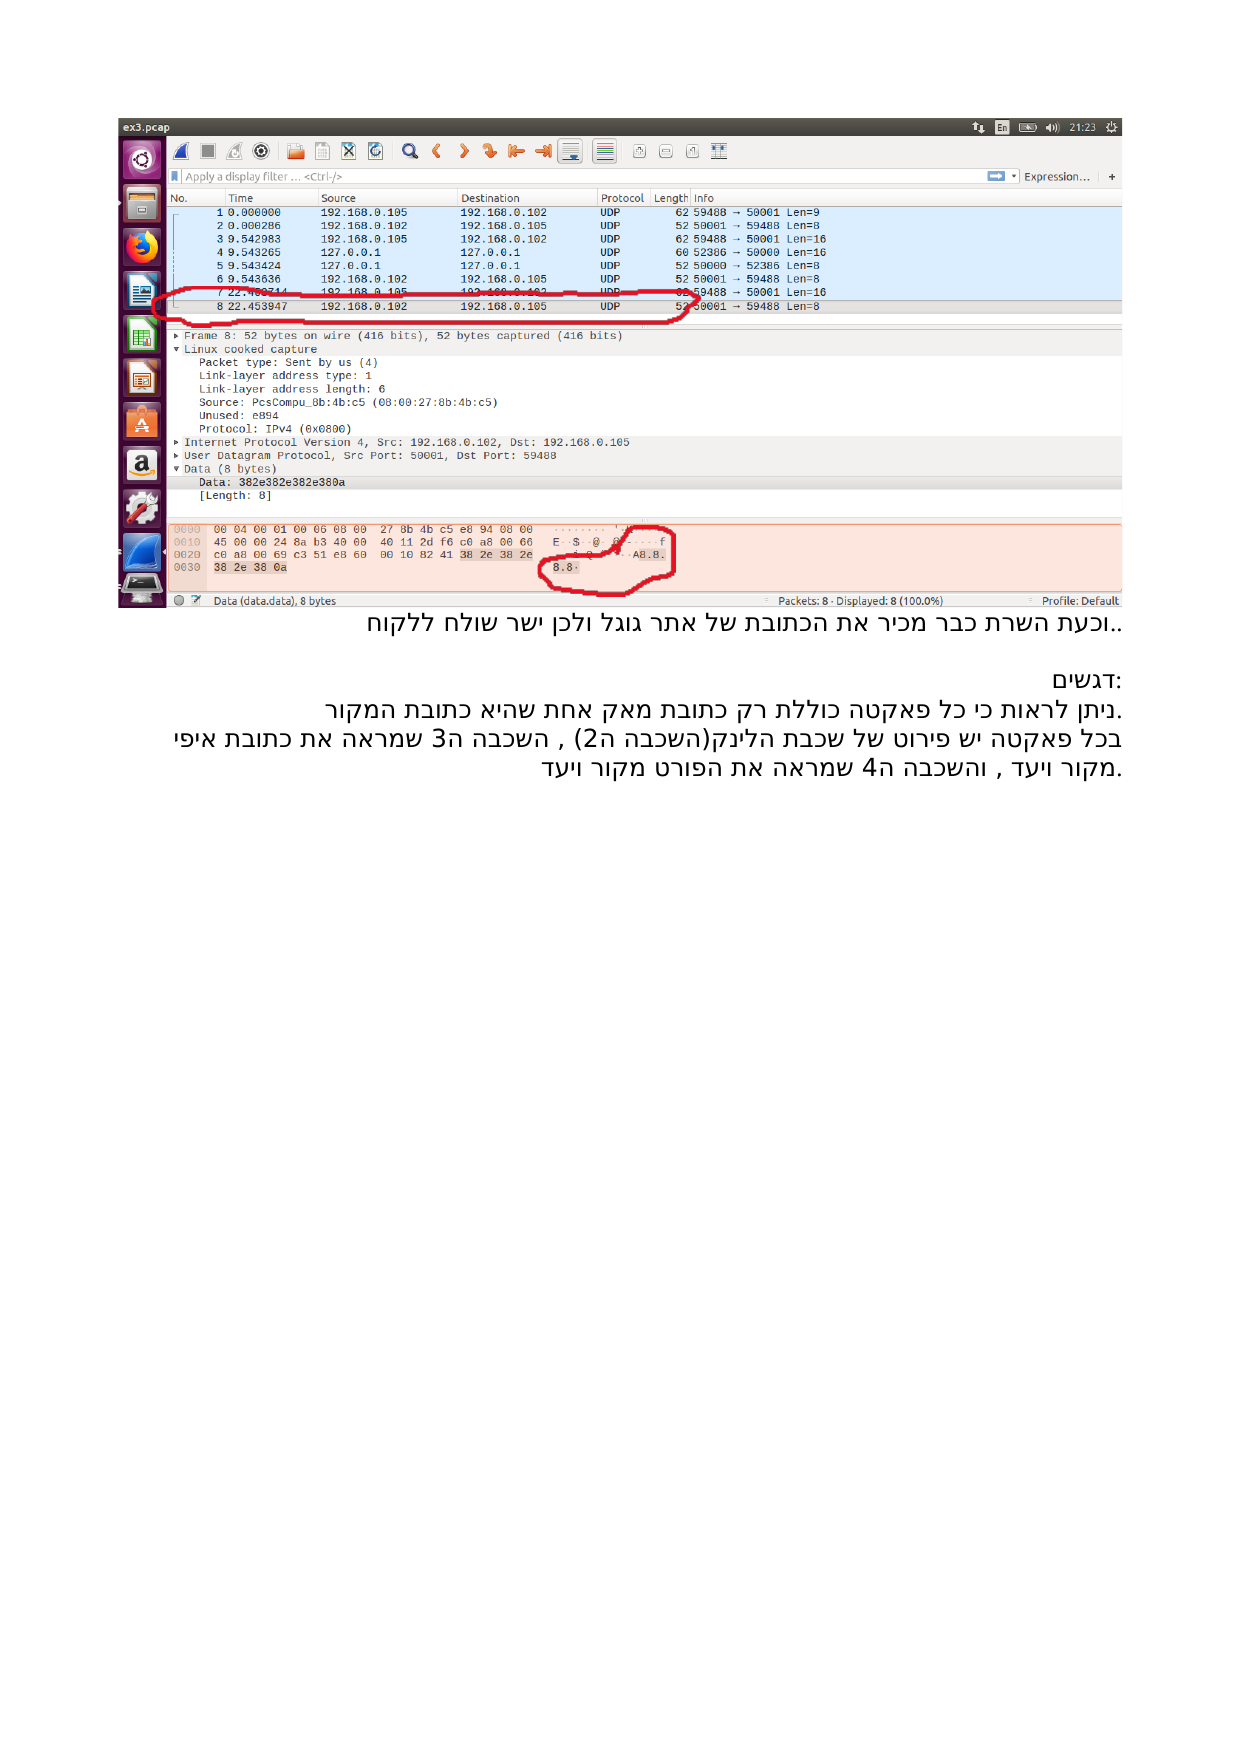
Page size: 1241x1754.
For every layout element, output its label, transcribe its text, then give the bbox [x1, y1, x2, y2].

text ניתן לראות כי כל פאקטה כוללת רק כתובת מאק אחת שהיא כתובת המקור. [118, 695, 1122, 724]
text בכל פאקטה יש פירוט של שכבת הלינק(השכבה ה2) , השכבה ה3 שמראה את כתובת איפי מקור ויעד , והשכבה ה4 שמראה את הפורט מקור ויעד. [118, 724, 1122, 783]
text וכעת השרת כבר מכיר את הכתובת של אתר גוגל ולכן ישר שולח ללקוח.. [118, 608, 1122, 637]
text דגשים: [118, 666, 1122, 695]
